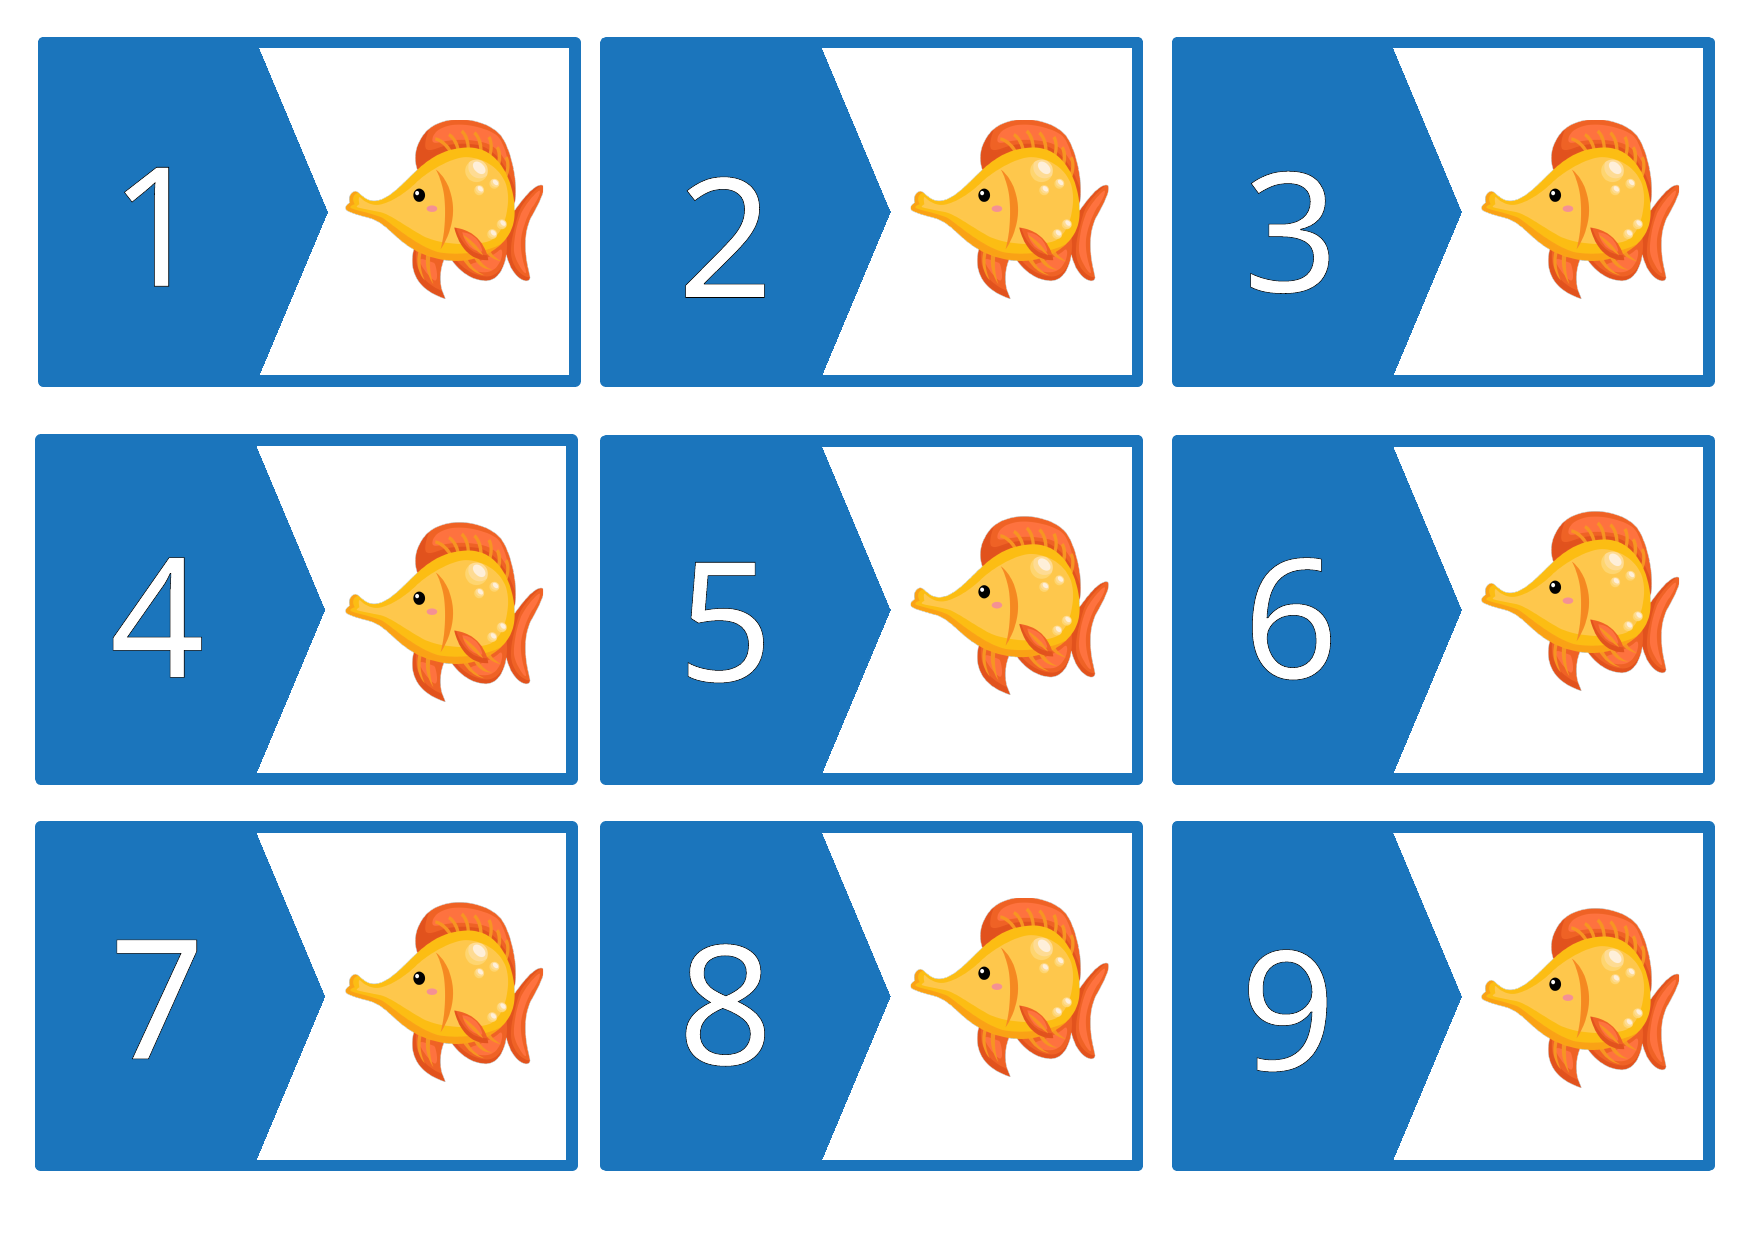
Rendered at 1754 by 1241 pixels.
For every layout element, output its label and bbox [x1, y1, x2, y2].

picture [345, 902, 544, 1082]
picture [910, 120, 1109, 299]
picture [345, 120, 544, 299]
picture [910, 898, 1109, 1077]
picture [1481, 511, 1680, 691]
picture [1481, 120, 1680, 299]
picture [910, 516, 1109, 695]
picture [1481, 908, 1680, 1088]
picture [345, 522, 544, 702]
